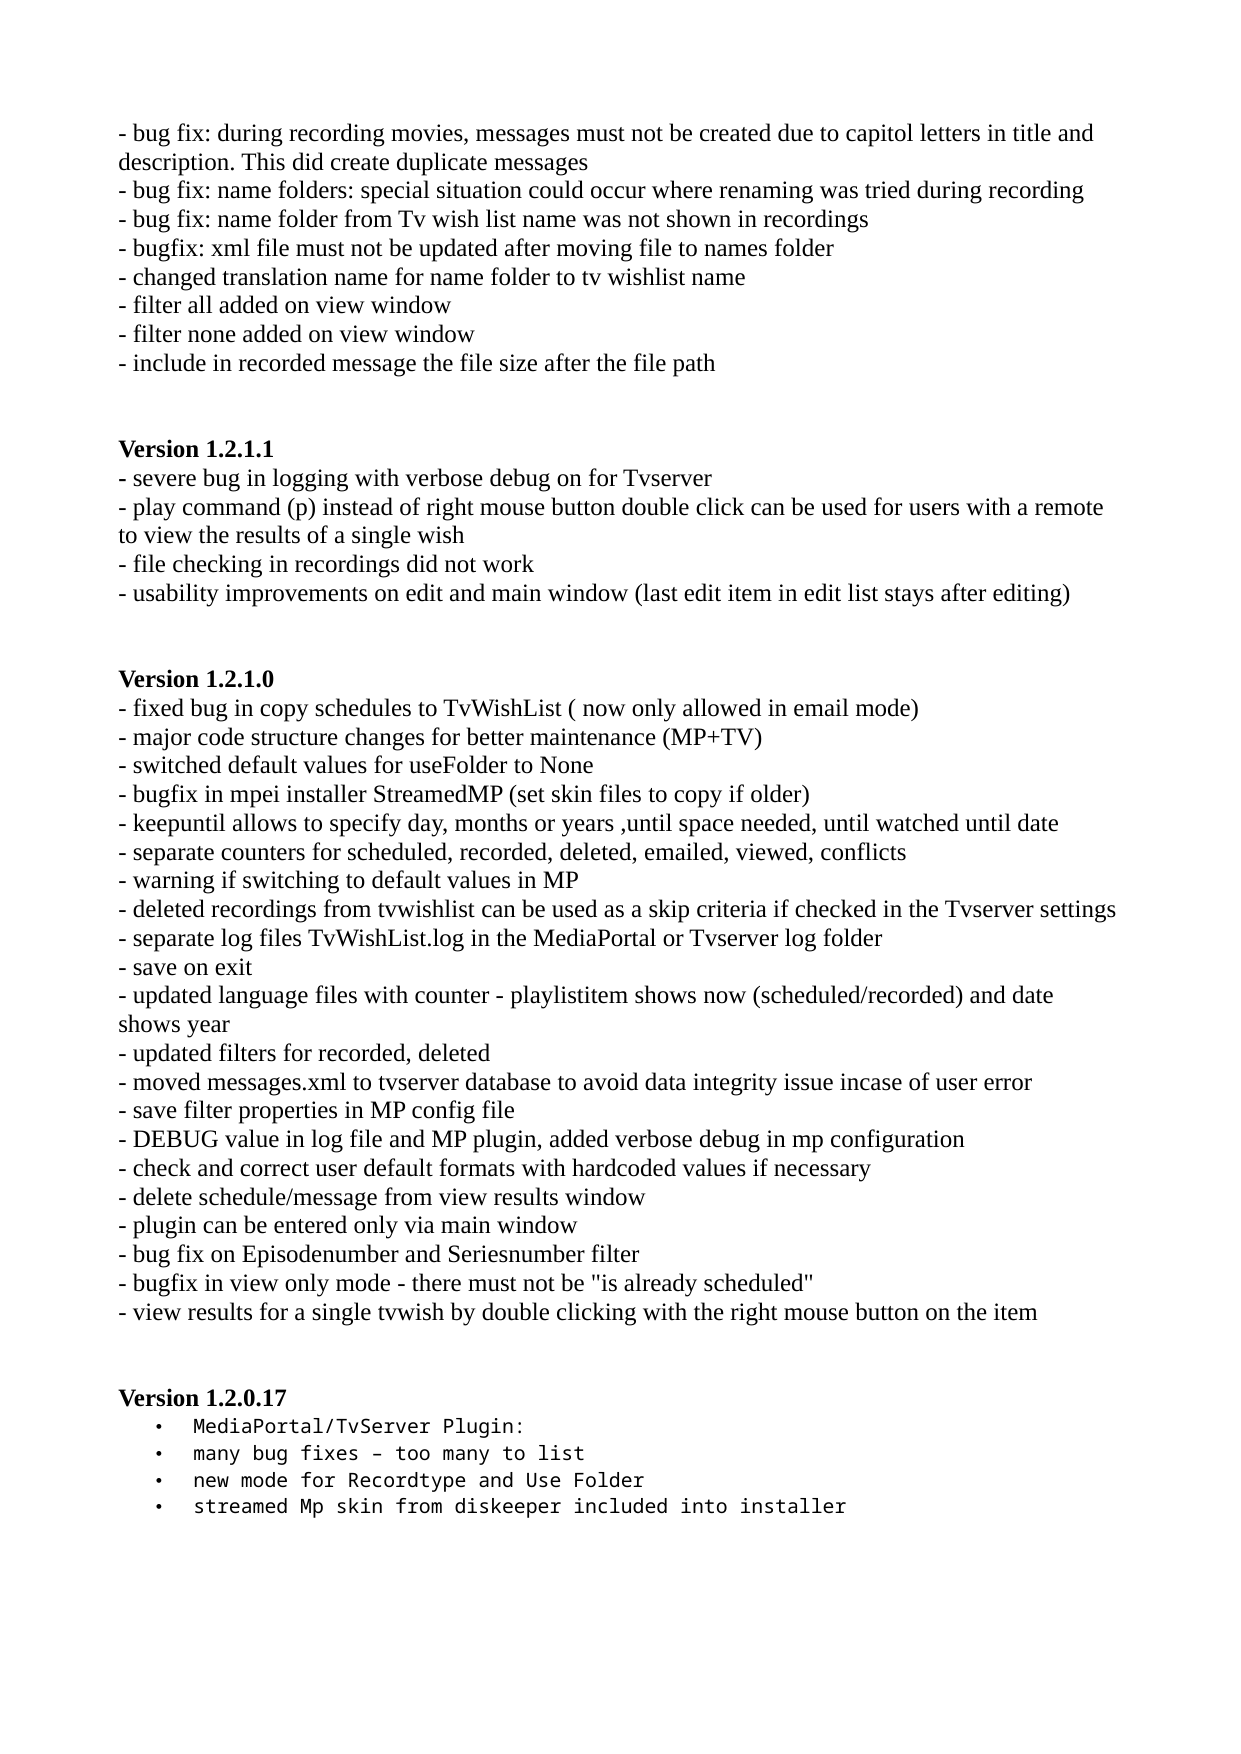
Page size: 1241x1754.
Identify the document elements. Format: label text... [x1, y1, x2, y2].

text - bug fix: name folder from Tv wish list name was not shown in recordings [118, 204, 1122, 233]
text - filter none added on view window [118, 319, 1122, 348]
text - include in recorded message the file size after the file path [118, 348, 1122, 377]
text - separate counters for scheduled, recorded, deleted, emailed, viewed, conflicts [118, 837, 1122, 866]
text - bugfix: xml file must not be updated after moving file to names folder [118, 233, 1122, 262]
text - bug fix: during recording movies, messages must not be created due to capitol letters in title and description. This did create duplicate messages [118, 118, 1122, 176]
text - check and correct user default formats with hardcoded values if necessary [118, 1153, 1122, 1182]
text - bugfix in mpei installer StreamedMP (set skin files to copy if older) [118, 779, 1122, 808]
text - deleted recordings from tvwishlist can be used as a skip criteria if checked in the Tvserver settings [118, 894, 1122, 923]
text - plugin can be entered only via main window [118, 1211, 1122, 1239]
text - severe bug in logging with verbose debug on for Tvserver [118, 463, 1122, 492]
text - view results for a single tvwish by double clicking with the right mouse button on the item [118, 1297, 1122, 1326]
text - filter all added on view window [118, 291, 1122, 319]
text - fixed bug in copy schedules to TvWishList ( now only allowed in email mode) [118, 693, 1122, 722]
text - bug fix: name folders: special situation could occur where renaming was tried during recording [118, 176, 1122, 204]
list streamed Mp skin from diskeeper included into installer [156, 1493, 1122, 1520]
text - delete schedule/message from view results window [118, 1182, 1122, 1211]
text - save on exit [118, 952, 1122, 981]
text - major code structure changes for better maintenance (MP+TV) [118, 722, 1122, 751]
list new mode for Recordtype and Use Folder [156, 1466, 1122, 1493]
text - usability improvements on edit and main window (last edit item in edit list stays after editing) [118, 578, 1122, 607]
text - save filter properties in MP config file [118, 1096, 1122, 1124]
text - moved messages.xml to tvserver database to avoid data integrity issue incase of user error [118, 1067, 1122, 1096]
text - updated language files with counter - playlistitem shows now (scheduled/recorded) and date shows year [118, 981, 1122, 1038]
text - switched default values for useFolder to None [118, 751, 1122, 779]
text - keepuntil allows to specify day, months or years ,until space needed, until watched until date [118, 808, 1122, 837]
text - updated filters for recorded, deleted [118, 1038, 1122, 1067]
text - DEBUG value in log file and MP plugin, added verbose debug in mp configuration [118, 1124, 1122, 1153]
text - changed translation name for name folder to tv wishlist name [118, 262, 1122, 291]
list many bug fixes – too many to list [156, 1439, 1122, 1466]
text - file checking in recordings did not work [118, 549, 1122, 578]
text - warning if switching to default values in MP [118, 866, 1122, 894]
text Version 1.2.0.17 [118, 1383, 1122, 1412]
text - bug fix on Episodenumber and Seriesnumber filter [118, 1239, 1122, 1268]
text - separate log files TvWishList.log in the MediaPortal or Tvserver log folder [118, 923, 1122, 952]
text Version 1.2.1.1 [118, 434, 1122, 463]
list MediaPortal/TvServer Plugin: [156, 1412, 1122, 1439]
text Version 1.2.1.0 [118, 664, 1122, 693]
text - play command (p) instead of right mouse button double click can be used for users with a remote to view the results of a single wish [118, 492, 1122, 549]
text - bugfix in view only mode - there must not be "is already scheduled" [118, 1268, 1122, 1297]
